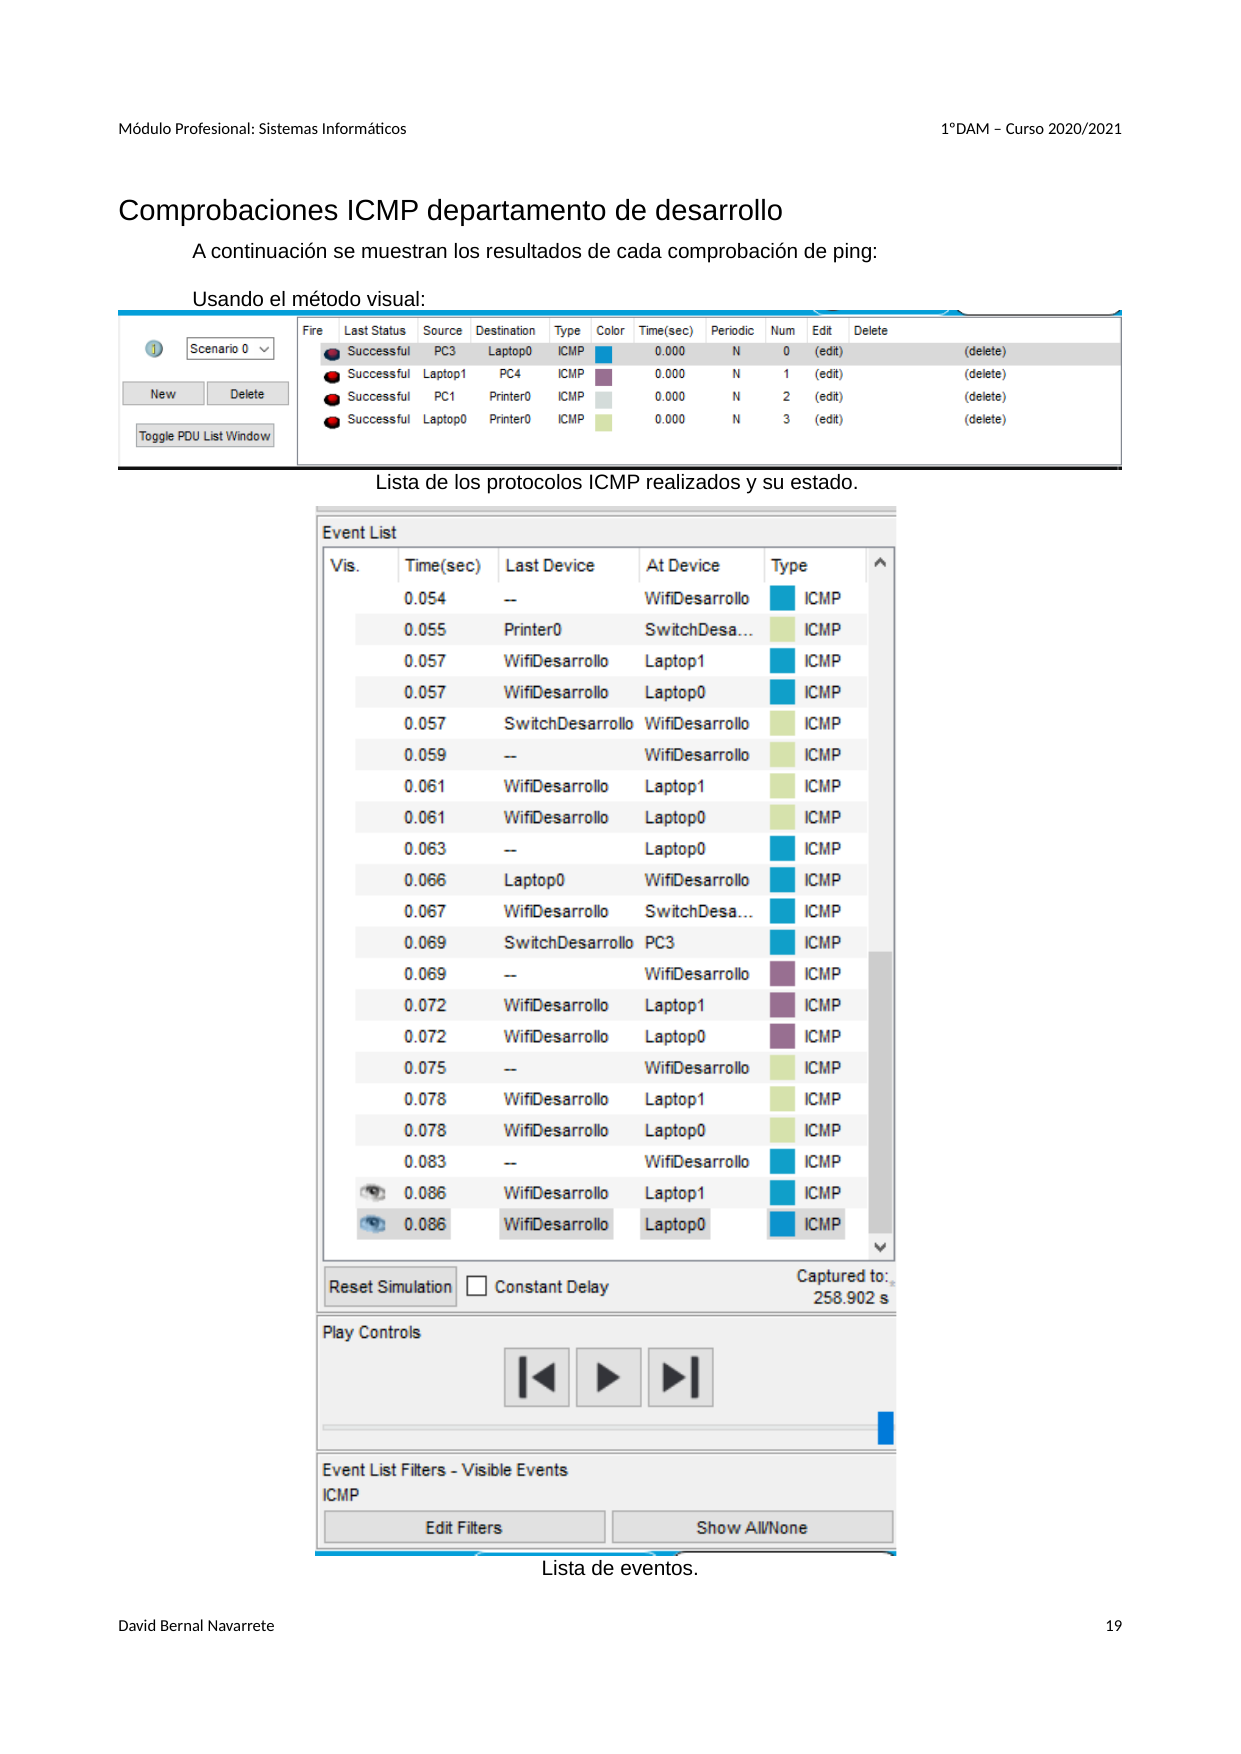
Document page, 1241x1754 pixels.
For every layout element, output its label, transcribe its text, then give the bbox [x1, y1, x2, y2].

text A continuación se muestran los resultados de cada comprobación de ping: [118, 239, 1122, 263]
picture [315, 506, 897, 1556]
text Lista de eventos. [118, 493, 1122, 1579]
picture [118, 310, 1122, 470]
text Usando el método visual: [118, 287, 1122, 310]
text Lista de los protocolos ICMP realizados y su estado. [118, 470, 1122, 493]
subtitle Comprobaciones ICMP departamento de desarrollo [118, 193, 1122, 226]
